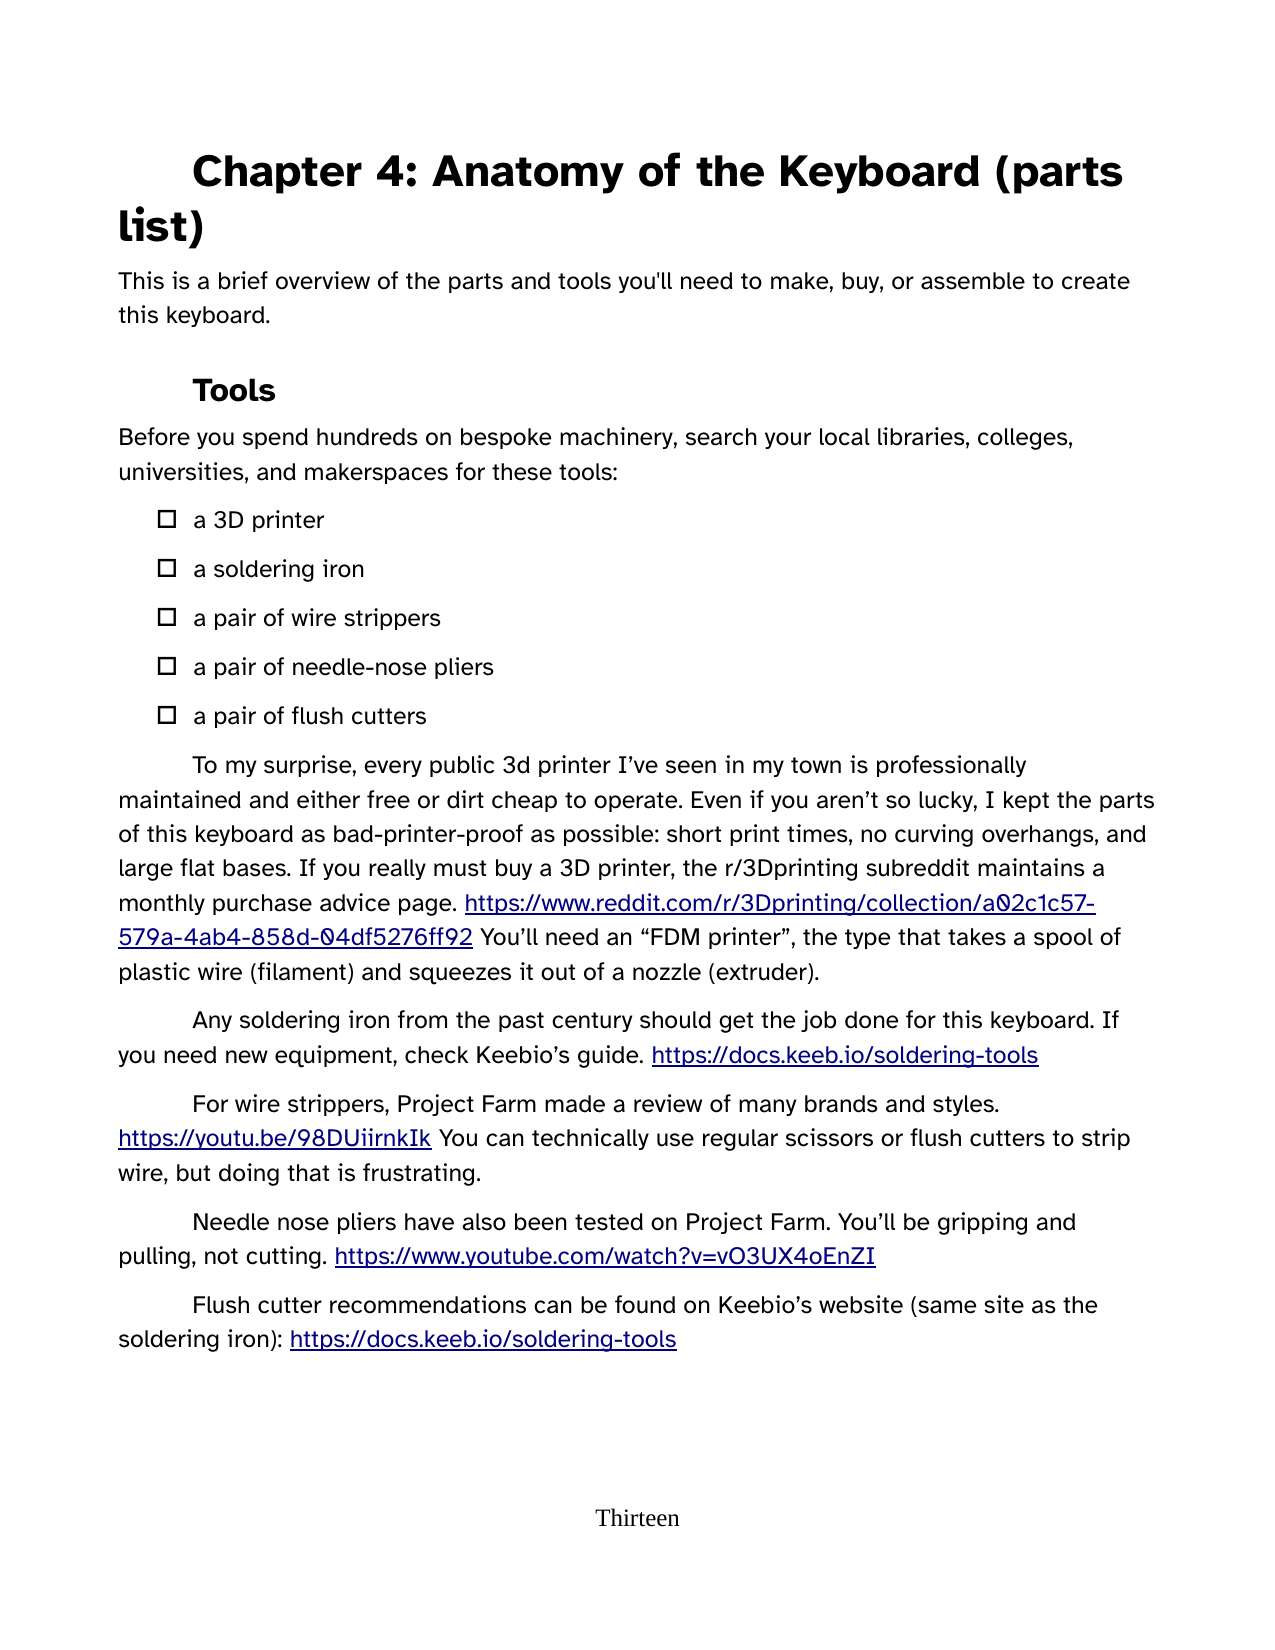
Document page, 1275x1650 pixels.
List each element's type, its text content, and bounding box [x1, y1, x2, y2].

list a pair of needle-nose pliers [156, 652, 1157, 682]
text Flush cutter recommendations can be found on Keebio’s website (same site as the soldering iron): https://docs.keeb.io/soldering-tools [118, 1290, 1157, 1354]
list a soldering iron [156, 554, 1157, 584]
list a 3D printer [156, 505, 1157, 535]
text Any soldering iron from the past century should get the job done for this keyboard. If you need new equipment, check Keebio’s guide. https://docs.keeb.io/soldering-tools [118, 1005, 1157, 1069]
text Before you spend hundreds on bespoke machinery, search your local libraries, colleges, universities, and makerspaces for these tools: [118, 422, 1157, 486]
list a pair of wire strippers [156, 603, 1157, 633]
subtitle Chapter 4: Anatomy of the Keyboard (parts list) [118, 143, 1157, 253]
text This is a brief overview of the parts and tools you'll need to make, buy, or assemble to create this keyboard. [118, 265, 1157, 330]
text Needle nose pliers have also been tested on Project Farm. You’ll be gripping and pulling, not cutting. https://www.youtube.com/watch?v=vO3UX4oEnZI [118, 1206, 1157, 1271]
list a pair of flush cutters [156, 701, 1157, 731]
subtitle Tools [118, 369, 1157, 409]
text For wire strippers, Project Farm made a review of many brands and styles. https://youtu.be/98DUiirnkIk You can technically use regular scissors or flush cutters to strip wire, but doing that is frustrating. [118, 1089, 1157, 1187]
text To my surprise, every public 3d printer I’ve seen in my town is professionally maintained and either free or dirt cheap to operate. Even if you aren’t so lucky, I kept the parts of this keyboard as bad-printer-proof as possible: short print times, no curving overhangs, and large flat bases. If you really must buy a 3D printer, the r/3Dprinting subreddit maintains a monthly purchase advice page. https://www.reddit.com/r/3Dprinting/collection/a02c1c57-579a-4ab4-858d-04df5276ff92 You’ll need an “FDM printer”, the type that takes a spool of plastic wire (filament) and squeezes it out of a nozzle (extruder). [118, 750, 1157, 986]
